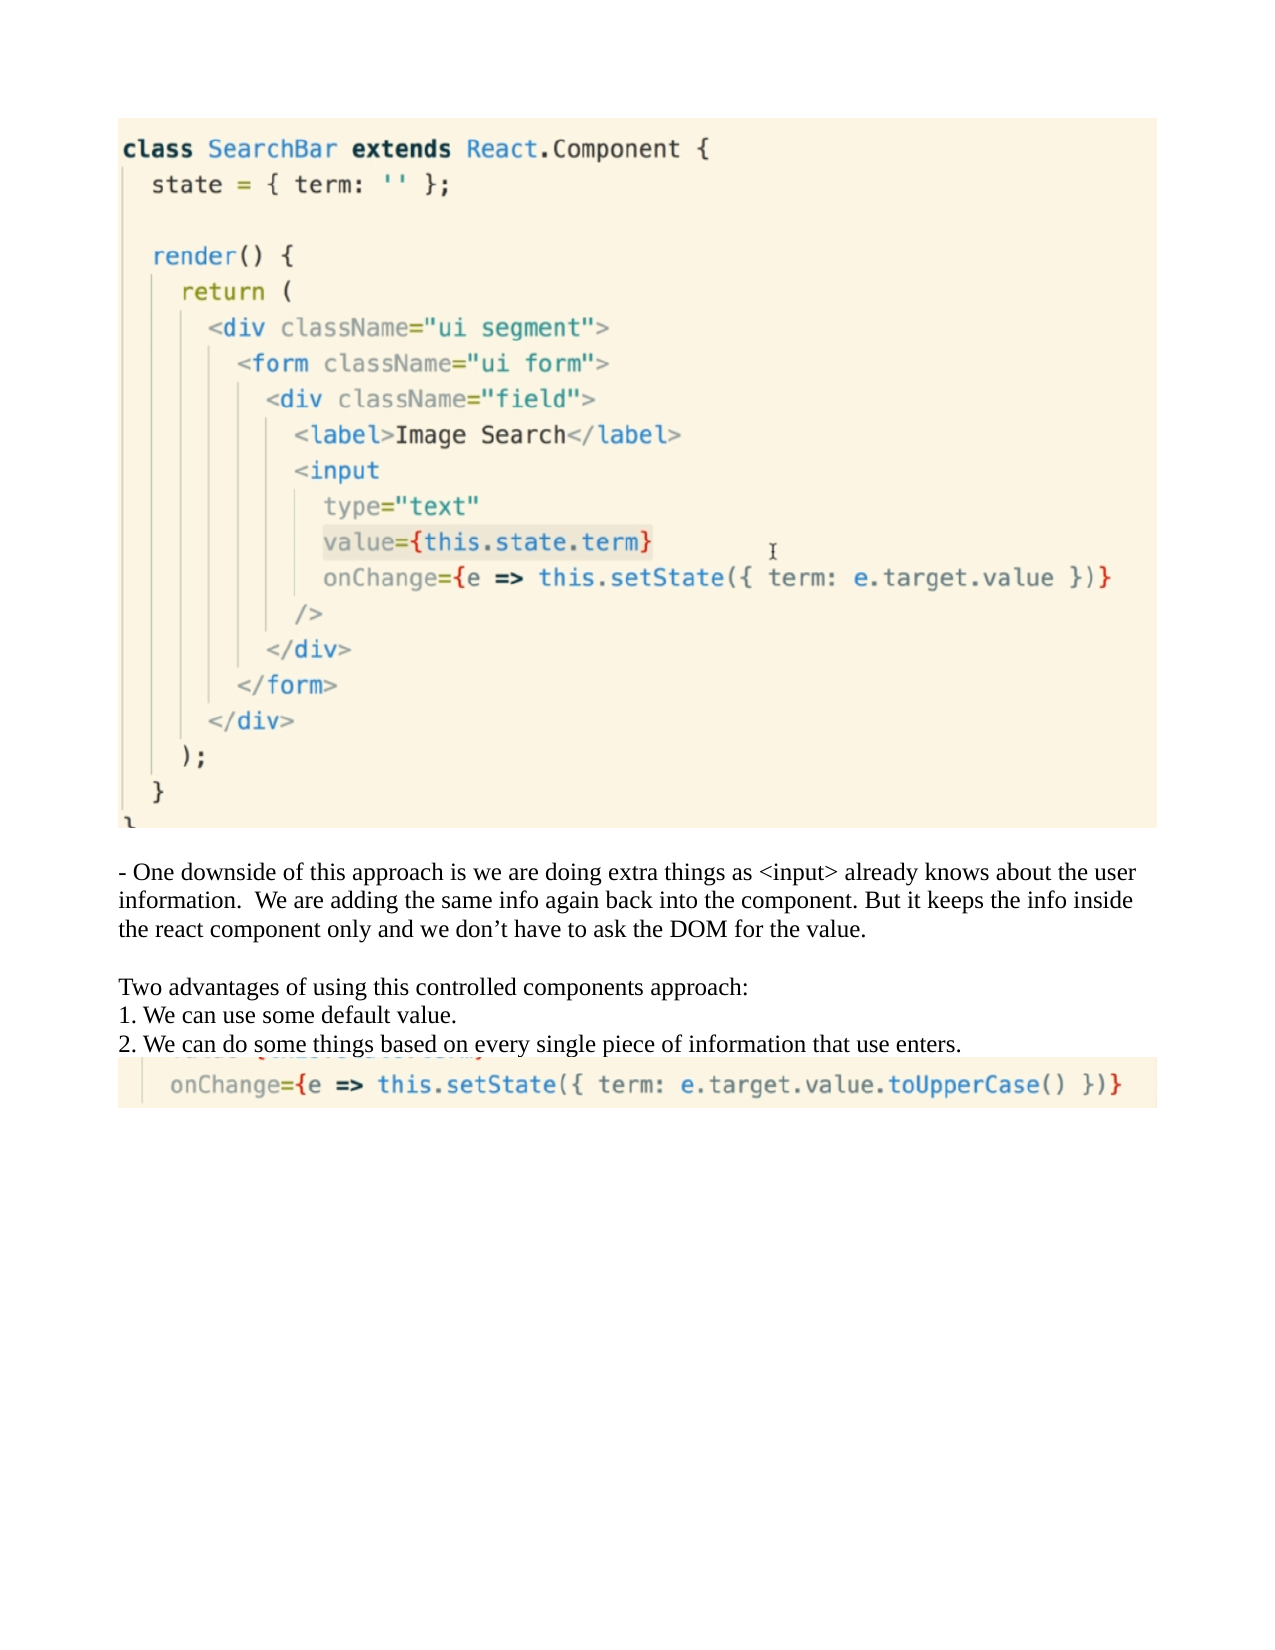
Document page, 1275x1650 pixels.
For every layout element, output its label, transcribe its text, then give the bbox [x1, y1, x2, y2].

picture [118, 1057, 1157, 1108]
picture [118, 118, 1157, 828]
text - One downside of this approach is we are doing extra things as <input> already knows about the user information. We are adding the same info again back into the component. But it keeps the info inside the react component only and we don’t have to ask the DOM for the value. [118, 857, 1157, 943]
text 2. We can do some things based on every single piece of information that use enters. [118, 1029, 1157, 1057]
text 1. We can use some default value. [118, 1000, 1157, 1029]
text Two advantages of using this controlled components approach: [118, 972, 1157, 1000]
